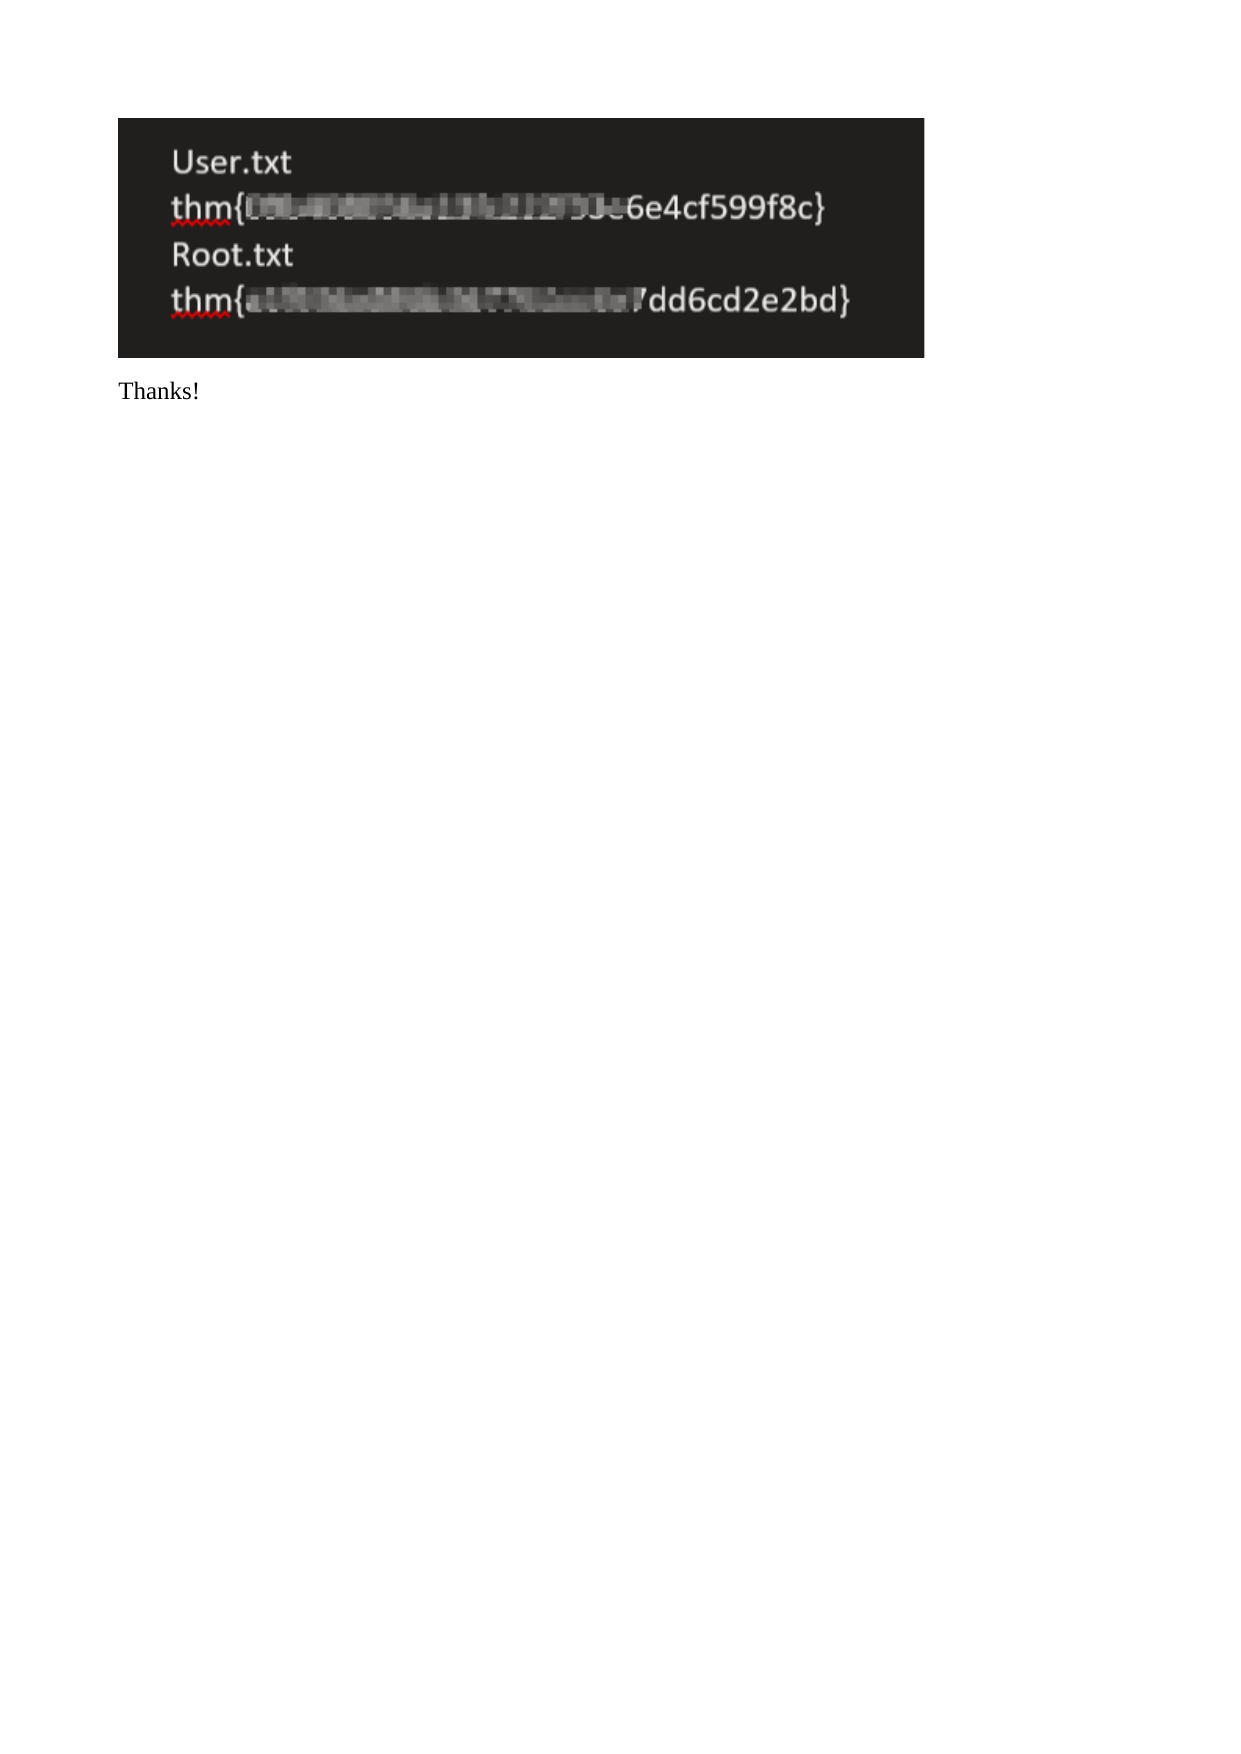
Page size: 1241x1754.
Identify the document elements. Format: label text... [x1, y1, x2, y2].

picture [118, 118, 925, 358]
text Thanks! [118, 376, 1122, 405]
